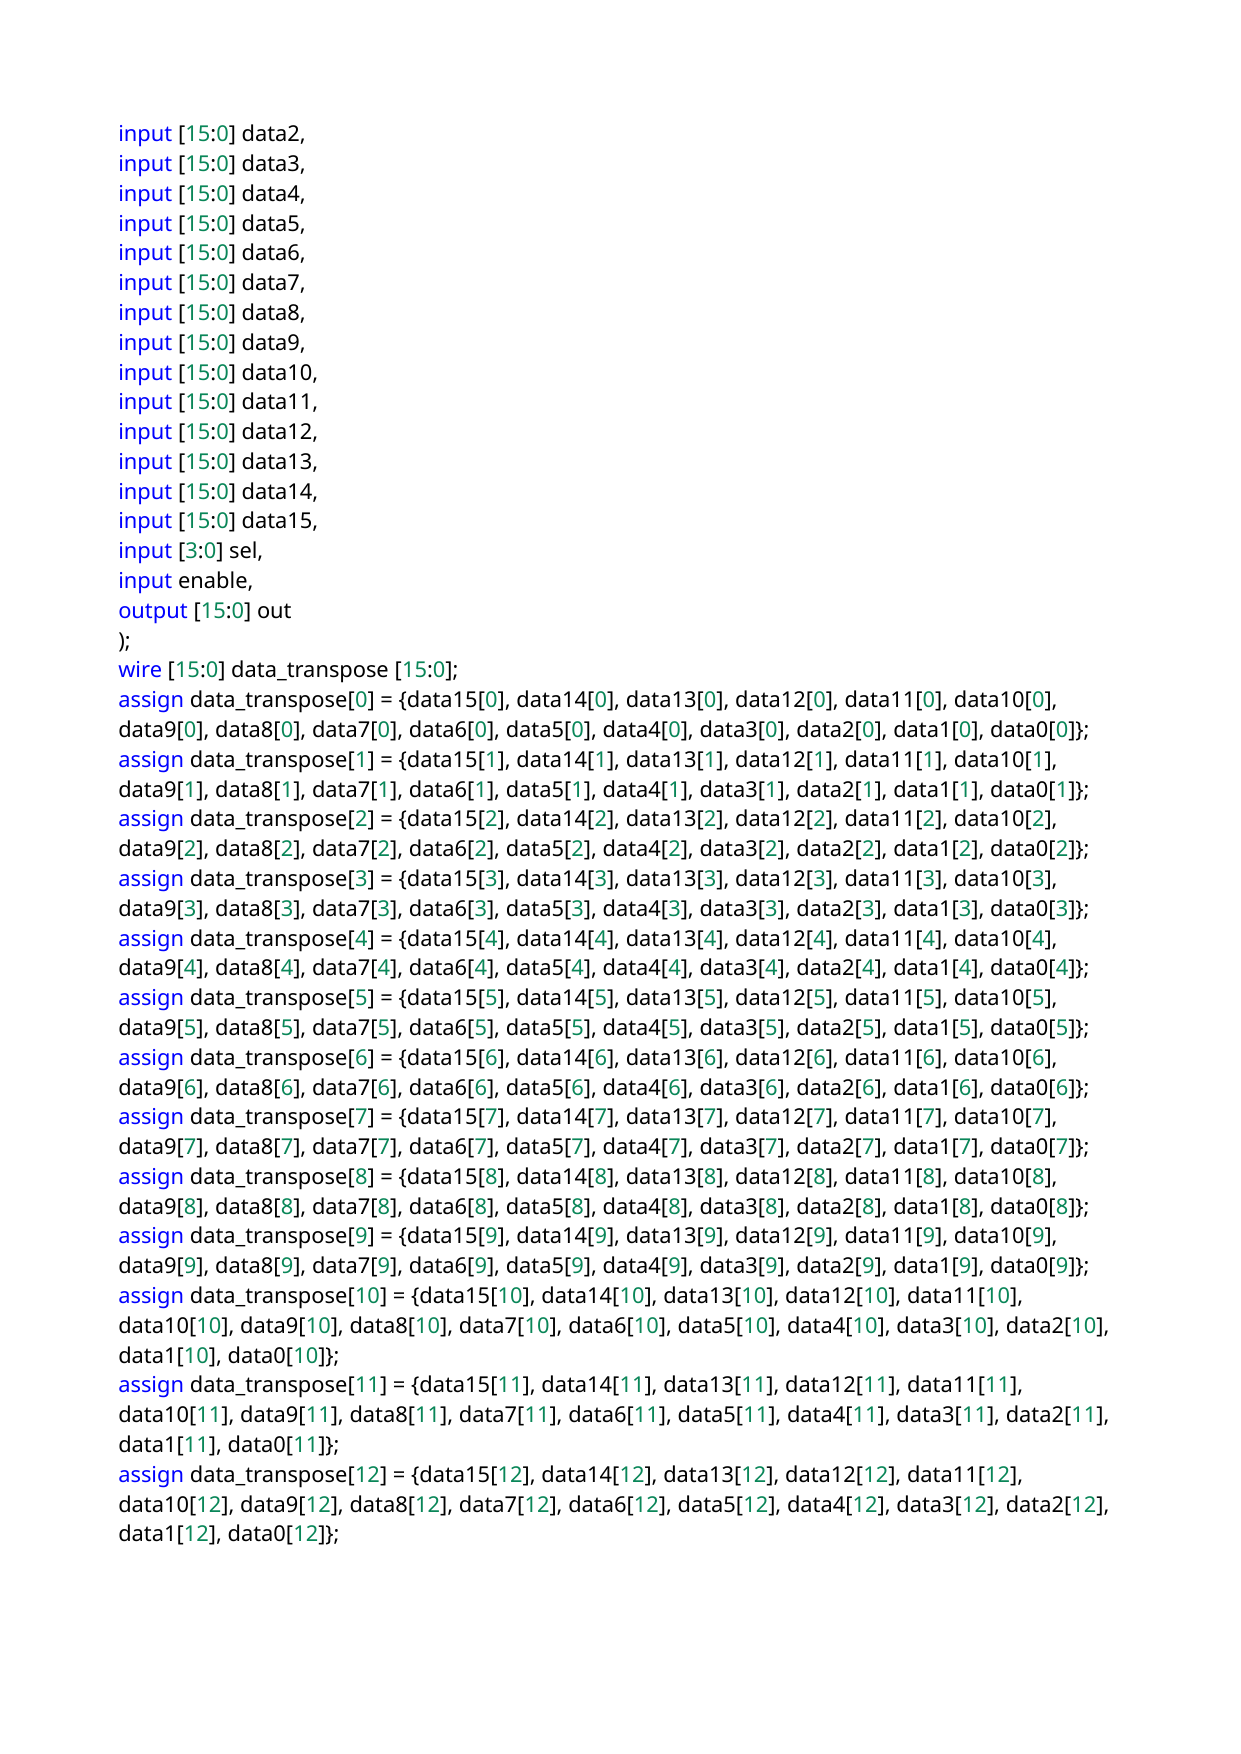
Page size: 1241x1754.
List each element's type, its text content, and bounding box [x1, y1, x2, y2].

text input [15:0] data12, [118, 416, 1122, 446]
text input [15:0] data9, [118, 327, 1122, 356]
text input [15:0] data5, [118, 207, 1122, 237]
text assign data_transpose[6] = {data15[6], data14[6], data13[6], data12[6], data11[6], data10[6], data9[6], data8[6], data7[6], data6[6], data5[6], data4[6], data3[6], data2[6], data1[6], data0[6]}; [118, 1042, 1122, 1101]
text ); [118, 624, 1122, 654]
text wire [15:0] data_transpose [15:0]; [118, 654, 1122, 684]
text input enable, [118, 565, 1122, 595]
text input [3:0] sel, [118, 535, 1122, 565]
text assign data_transpose[4] = {data15[4], data14[4], data13[4], data12[4], data11[4], data10[4], data9[4], data8[4], data7[4], data6[4], data5[4], data4[4], data3[4], data2[4], data1[4], data0[4]}; [118, 922, 1122, 982]
text assign data_transpose[3] = {data15[3], data14[3], data13[3], data12[3], data11[3], data10[3], data9[3], data8[3], data7[3], data6[3], data5[3], data4[3], data3[3], data2[3], data1[3], data0[3]}; [118, 863, 1122, 922]
text input [15:0] data10, [118, 356, 1122, 386]
text assign data_transpose[5] = {data15[5], data14[5], data13[5], data12[5], data11[5], data10[5], data9[5], data8[5], data7[5], data6[5], data5[5], data4[5], data3[5], data2[5], data1[5], data0[5]}; [118, 982, 1122, 1042]
text input [15:0] data3, [118, 148, 1122, 178]
text input [15:0] data4, [118, 178, 1122, 207]
text input [15:0] data13, [118, 446, 1122, 476]
text input [15:0] data15, [118, 505, 1122, 535]
text input [15:0] data11, [118, 386, 1122, 416]
text assign data_transpose[0] = {data15[0], data14[0], data13[0], data12[0], data11[0], data10[0], data9[0], data8[0], data7[0], data6[0], data5[0], data4[0], data3[0], data2[0], data1[0], data0[0]}; [118, 684, 1122, 744]
text assign data_transpose[10] = {data15[10], data14[10], data13[10], data12[10], data11[10], data10[10], data9[10], data8[10], data7[10], data6[10], data5[10], data4[10], data3[10], data2[10], data1[10], data0[10]}; [118, 1280, 1122, 1369]
text input [15:0] data6, [118, 237, 1122, 267]
text assign data_transpose[2] = {data15[2], data14[2], data13[2], data12[2], data11[2], data10[2], data9[2], data8[2], data7[2], data6[2], data5[2], data4[2], data3[2], data2[2], data1[2], data0[2]}; [118, 803, 1122, 863]
text output [15:0] out [118, 595, 1122, 624]
text input [15:0] data2, [118, 118, 1122, 148]
text input [15:0] data7, [118, 267, 1122, 297]
text input [15:0] data8, [118, 297, 1122, 327]
text assign data_transpose[7] = {data15[7], data14[7], data13[7], data12[7], data11[7], data10[7], data9[7], data8[7], data7[7], data6[7], data5[7], data4[7], data3[7], data2[7], data1[7], data0[7]}; [118, 1101, 1122, 1161]
text assign data_transpose[8] = {data15[8], data14[8], data13[8], data12[8], data11[8], data10[8], data9[8], data8[8], data7[8], data6[8], data5[8], data4[8], data3[8], data2[8], data1[8], data0[8]}; [118, 1161, 1122, 1220]
text assign data_transpose[11] = {data15[11], data14[11], data13[11], data12[11], data11[11], data10[11], data9[11], data8[11], data7[11], data6[11], data5[11], data4[11], data3[11], data2[11], data1[11], data0[11]}; [118, 1369, 1122, 1459]
text assign data_transpose[9] = {data15[9], data14[9], data13[9], data12[9], data11[9], data10[9], data9[9], data8[9], data7[9], data6[9], data5[9], data4[9], data3[9], data2[9], data1[9], data0[9]}; [118, 1220, 1122, 1280]
text assign data_transpose[12] = {data15[12], data14[12], data13[12], data12[12], data11[12], data10[12], data9[12], data8[12], data7[12], data6[12], data5[12], data4[12], data3[12], data2[12], data1[12], data0[12]}; [118, 1459, 1122, 1548]
text input [15:0] data14, [118, 476, 1122, 505]
text assign data_transpose[1] = {data15[1], data14[1], data13[1], data12[1], data11[1], data10[1], data9[1], data8[1], data7[1], data6[1], data5[1], data4[1], data3[1], data2[1], data1[1], data0[1]}; [118, 744, 1122, 803]
